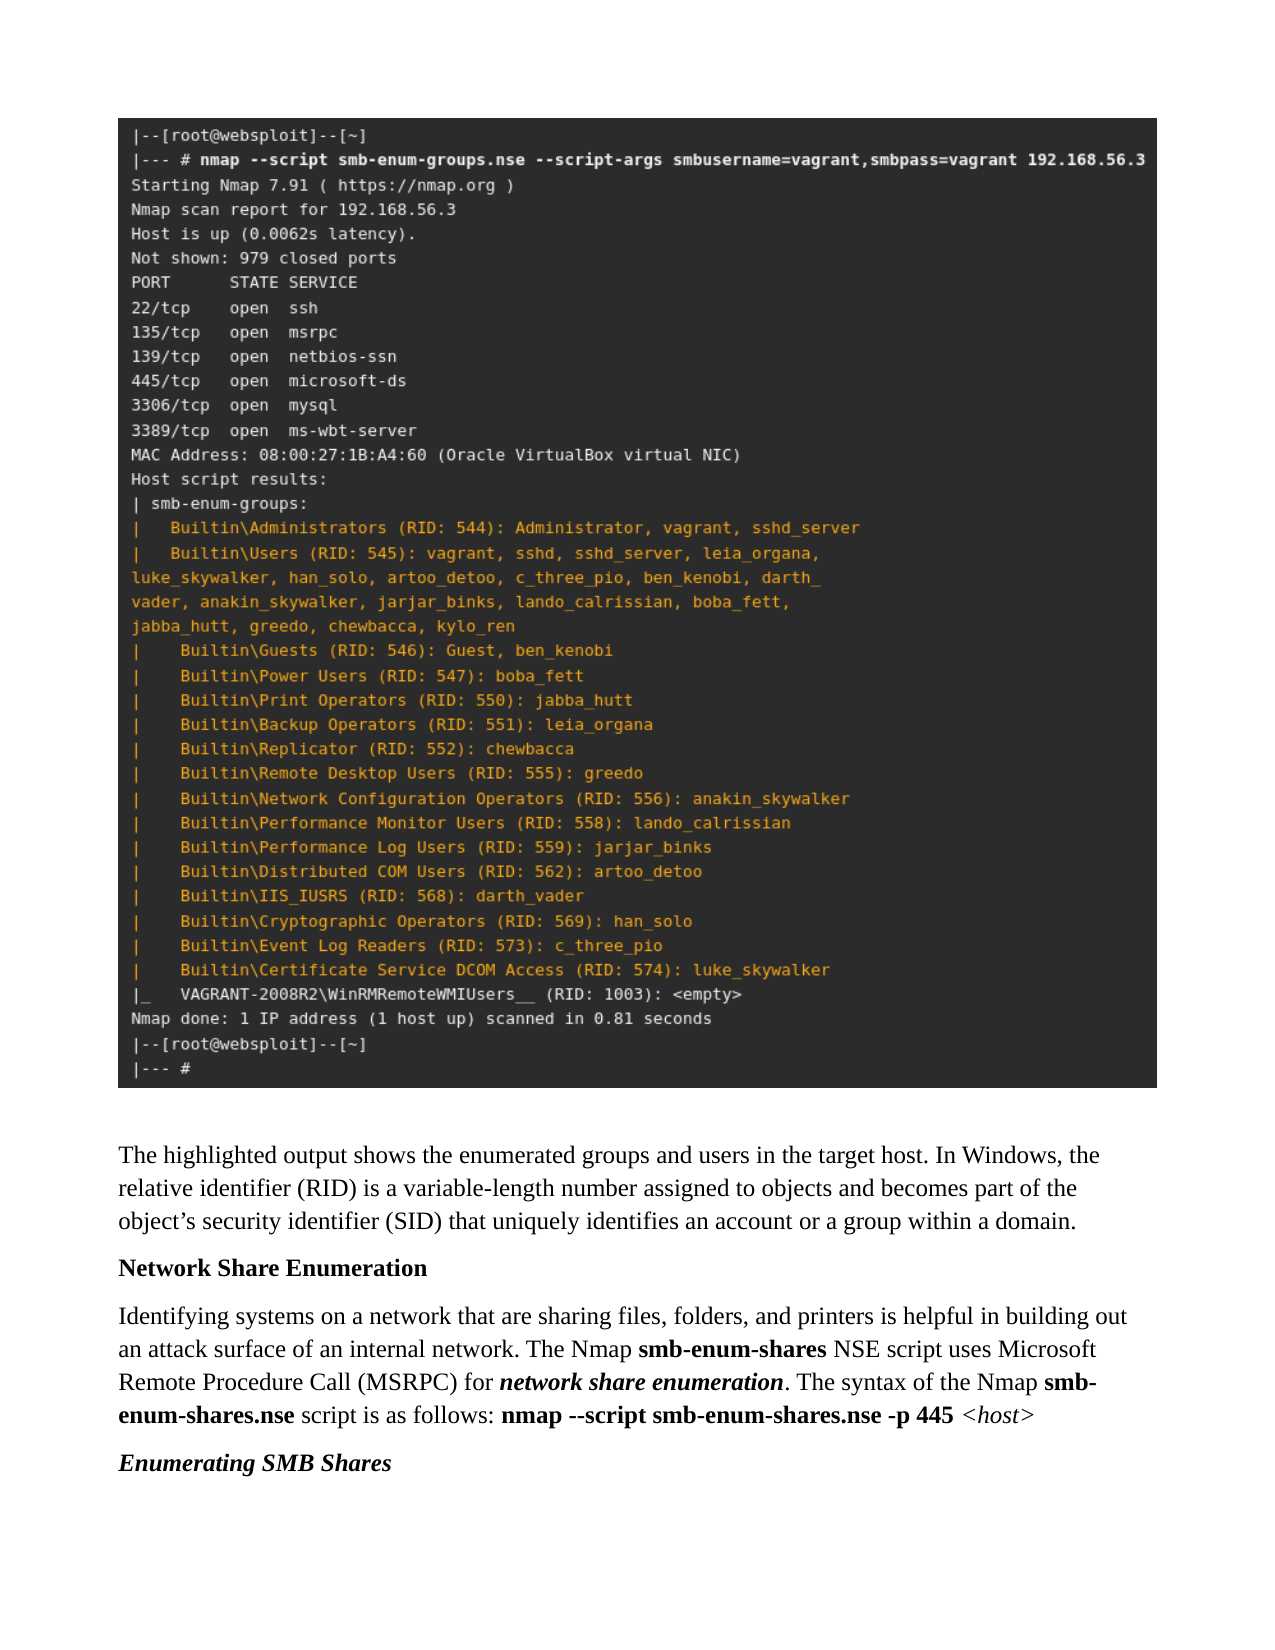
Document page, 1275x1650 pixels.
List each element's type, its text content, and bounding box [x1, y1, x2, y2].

text Network Share Enumeration [118, 1253, 1157, 1282]
text Identifying systems on a network that are sharing files, folders, and printers is helpful in building out an attack surface of an internal network. The Nmap smb-enum-shares NSE script uses Microsoft Remote Procedure Call (MSRPC) for network share enumeration. The syntax of the Nmap smb-enum-shares.nse script is as follows: nmap --script smb-enum-shares.nse -p 445 <host> [118, 1301, 1157, 1429]
text The highlighted output shows the enumerated groups and users in the target host. In Windows, the relative identifier (RID) is a variable-length number assigned to objects and becomes part of the object’s security identifier (SID) that uniquely identifies an account or a group within a domain. [118, 1140, 1157, 1234]
picture [118, 118, 1157, 1088]
text Enumerating SMB Shares [118, 1448, 1157, 1476]
